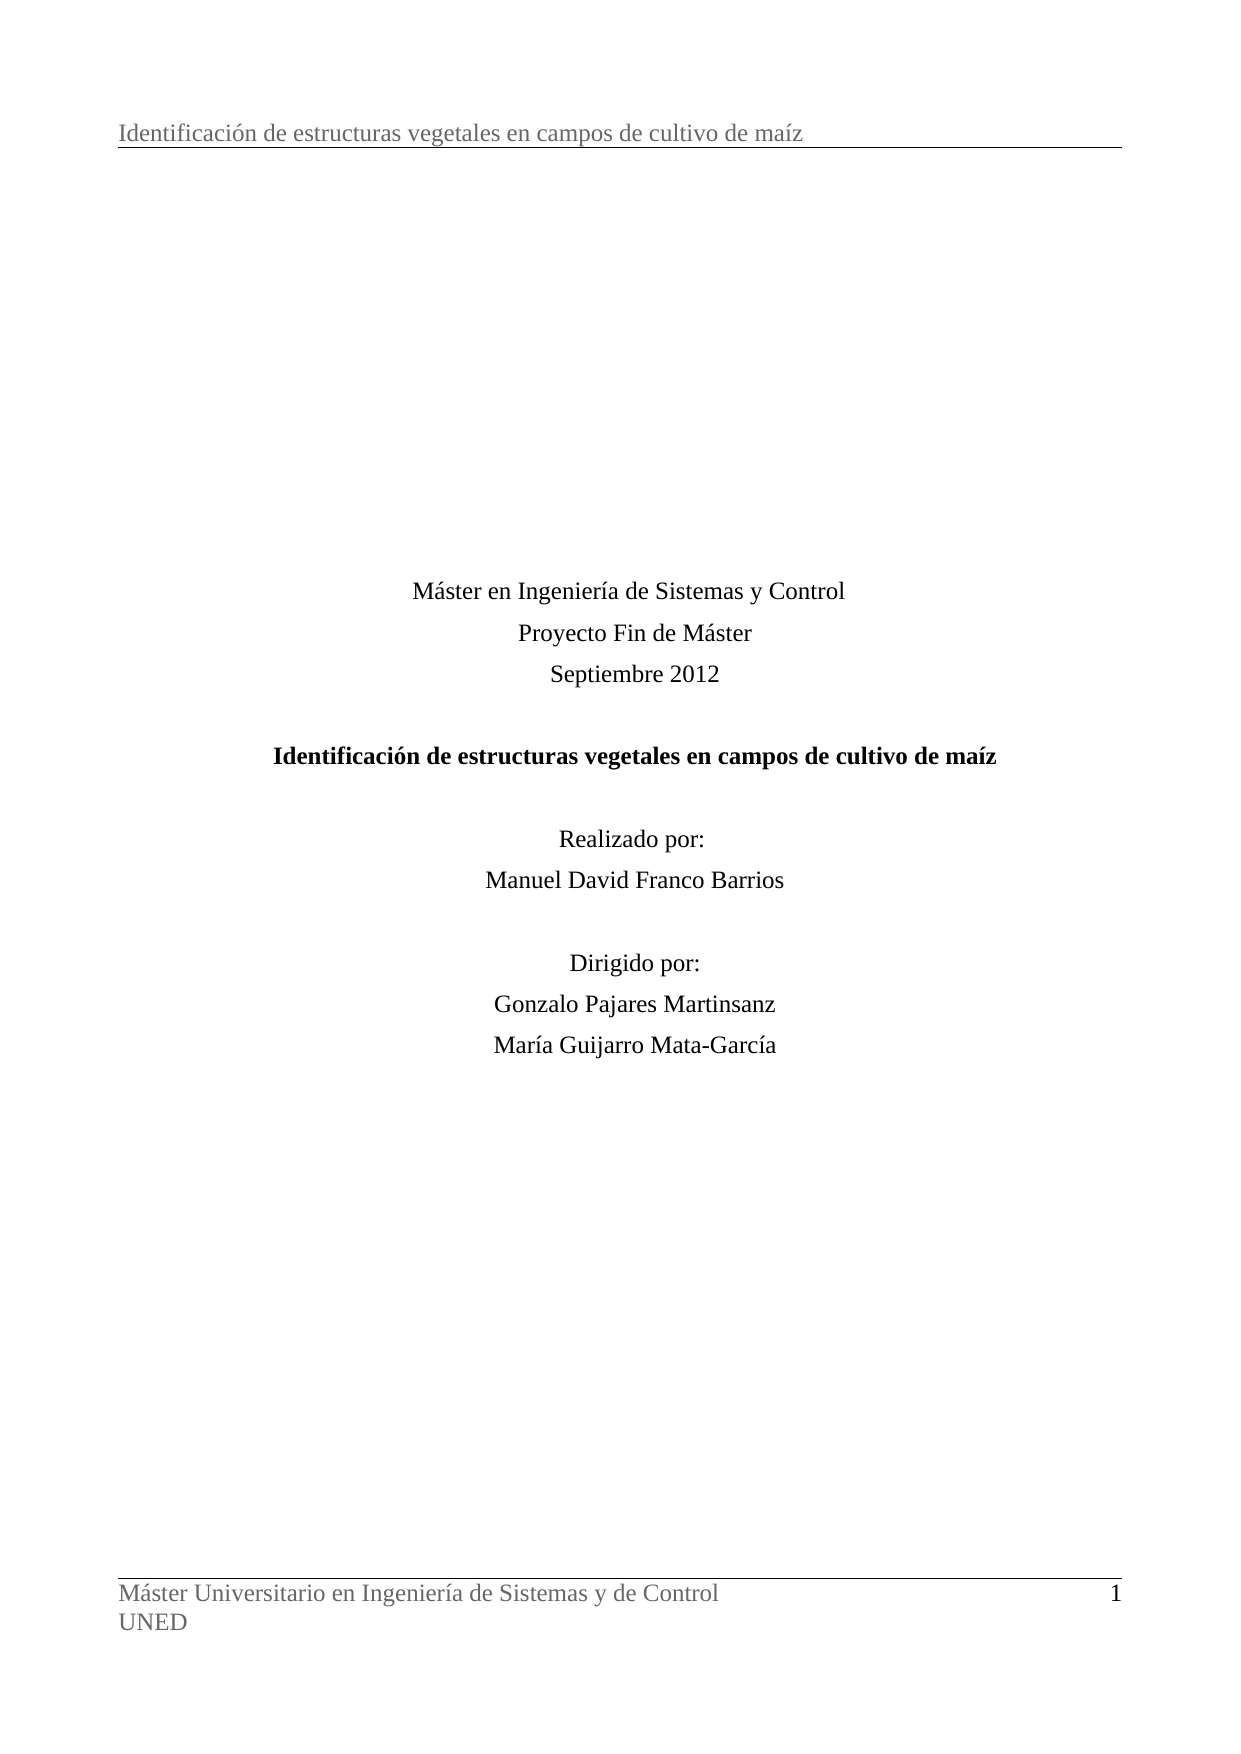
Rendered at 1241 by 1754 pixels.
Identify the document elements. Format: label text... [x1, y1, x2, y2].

text María Guijarro Mata-García [118, 1030, 1122, 1059]
text Máster en Ingeniería de Sistemas y Control [118, 576, 1122, 605]
text Realizado por: [118, 824, 1122, 853]
text Dirigido por: [118, 948, 1122, 976]
text Manuel David Franco Barrios [118, 865, 1122, 894]
text Septiembre 2012 [118, 659, 1122, 688]
text Gonzalo Pajares Martinsanz [118, 989, 1122, 1018]
text Proyecto Fin de Máster [118, 618, 1122, 646]
text Identificación de estructuras vegetales en campos de cultivo de maíz [118, 741, 1122, 770]
